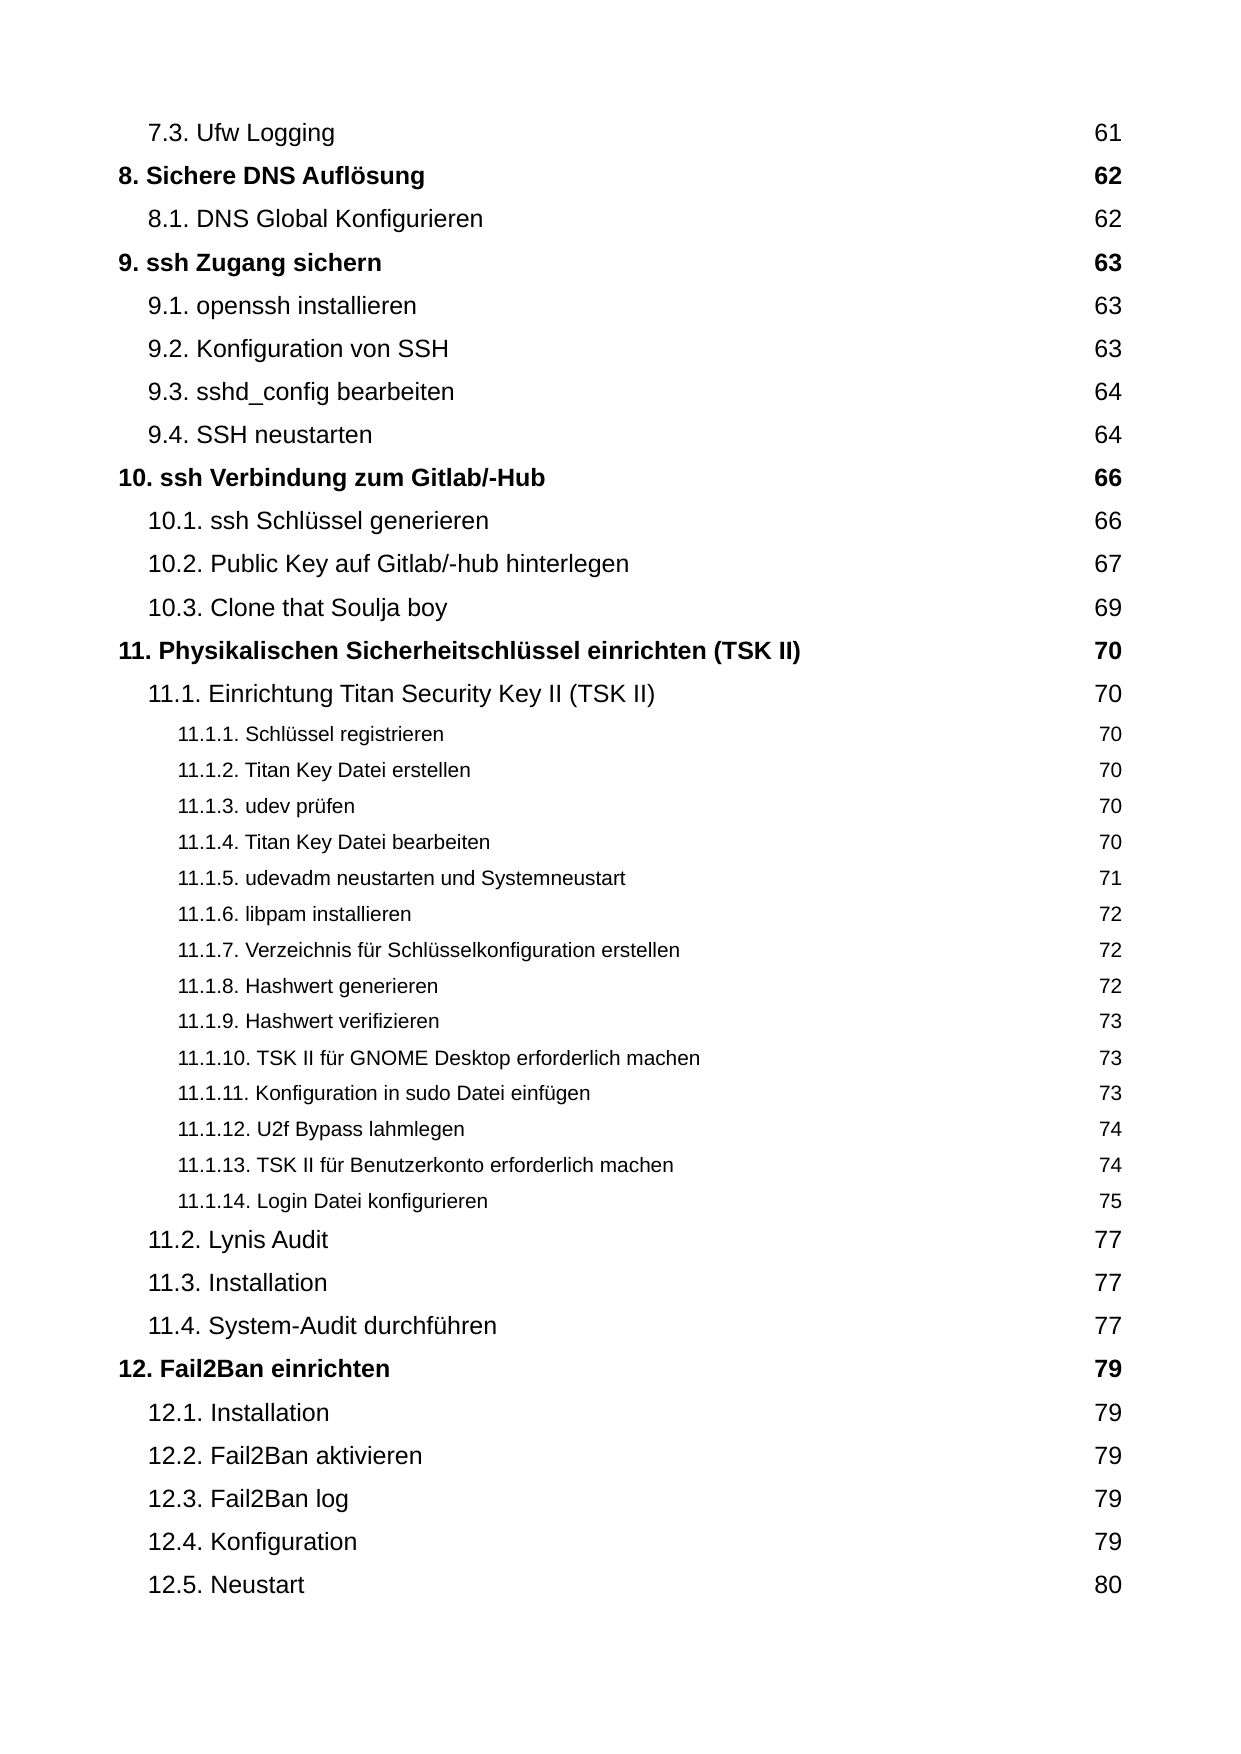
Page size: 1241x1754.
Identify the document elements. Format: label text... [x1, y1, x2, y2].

text 11.1.11. Konfiguration in sudo Datei einfügen 73 [177, 1081, 1122, 1105]
text 9. ssh Zugang sichern 63 [118, 247, 1122, 276]
text 12.1. Installation 79 [148, 1397, 1122, 1426]
text 11.1.8. Hashwert generieren 72 [177, 973, 1122, 997]
text 12. Fail2Ban einrichten 79 [118, 1354, 1122, 1383]
text 11.1.7. Verzeichnis für Schlüsselkonfiguration erstellen 72 [177, 937, 1122, 961]
text 11.3. Installation 77 [148, 1268, 1122, 1297]
text 11.1. Einrichtung Titan Security Key II (TSK II) 70 [148, 679, 1122, 707]
text 12.5. Neustart 80 [148, 1570, 1122, 1599]
text 8.1. DNS Global Konfigurieren 62 [148, 204, 1122, 233]
text 11.1.5. udevadm neustarten und Systemneustart 71 [177, 866, 1122, 889]
text 11.4. System-Audit durchführen 77 [148, 1311, 1122, 1340]
text 11.1.14. Login Datei konfigurieren 75 [177, 1189, 1122, 1213]
text 11.1.12. U2f Bypass lahmlegen 74 [177, 1117, 1122, 1141]
text 12.3. Fail2Ban log 79 [148, 1484, 1122, 1512]
text 11.1.10. TSK II für GNOME Desktop erforderlich machen 73 [177, 1045, 1122, 1069]
text 10.3. Clone that Soulja boy 69 [148, 592, 1122, 621]
text 11.1.3. udev prüfen 70 [177, 794, 1122, 818]
text 11. Physikalischen Sicherheitschlüssel einrichten (TSK II) 70 [118, 636, 1122, 664]
text 11.2. Lynis Audit 77 [148, 1225, 1122, 1254]
text 9.1. openssh installieren 63 [148, 291, 1122, 319]
text 11.1.4. Titan Key Datei bearbeiten 70 [177, 830, 1122, 854]
text 12.4. Konfiguration 79 [148, 1527, 1122, 1556]
text 10.1. ssh Schlüssel generieren 66 [148, 506, 1122, 535]
text 8. Sichere DNS Auflösung 62 [118, 161, 1122, 190]
text 9.2. Konfiguration von SSH 63 [148, 334, 1122, 362]
text 11.1.13. TSK II für Benutzerkonto erforderlich machen 74 [177, 1153, 1122, 1177]
text 11.1.2. Titan Key Datei erstellen 70 [177, 758, 1122, 782]
text 11.1.6. libpam installieren 72 [177, 902, 1122, 926]
text 11.1.1. Schlüssel registrieren 70 [177, 722, 1122, 746]
text 10.2. Public Key auf Gitlab/-hub hinterlegen 67 [148, 549, 1122, 578]
text 7.3. Ufw Logging 61 [148, 118, 1122, 147]
text 11.1.9. Hashwert verifizieren 73 [177, 1009, 1122, 1033]
text 10. ssh Verbindung zum Gitlab/-Hub 66 [118, 463, 1122, 492]
text 9.3. sshd_config bearbeiten 64 [148, 377, 1122, 406]
text 9.4. SSH neustarten 64 [148, 420, 1122, 449]
text 12.2. Fail2Ban aktivieren 79 [148, 1441, 1122, 1469]
